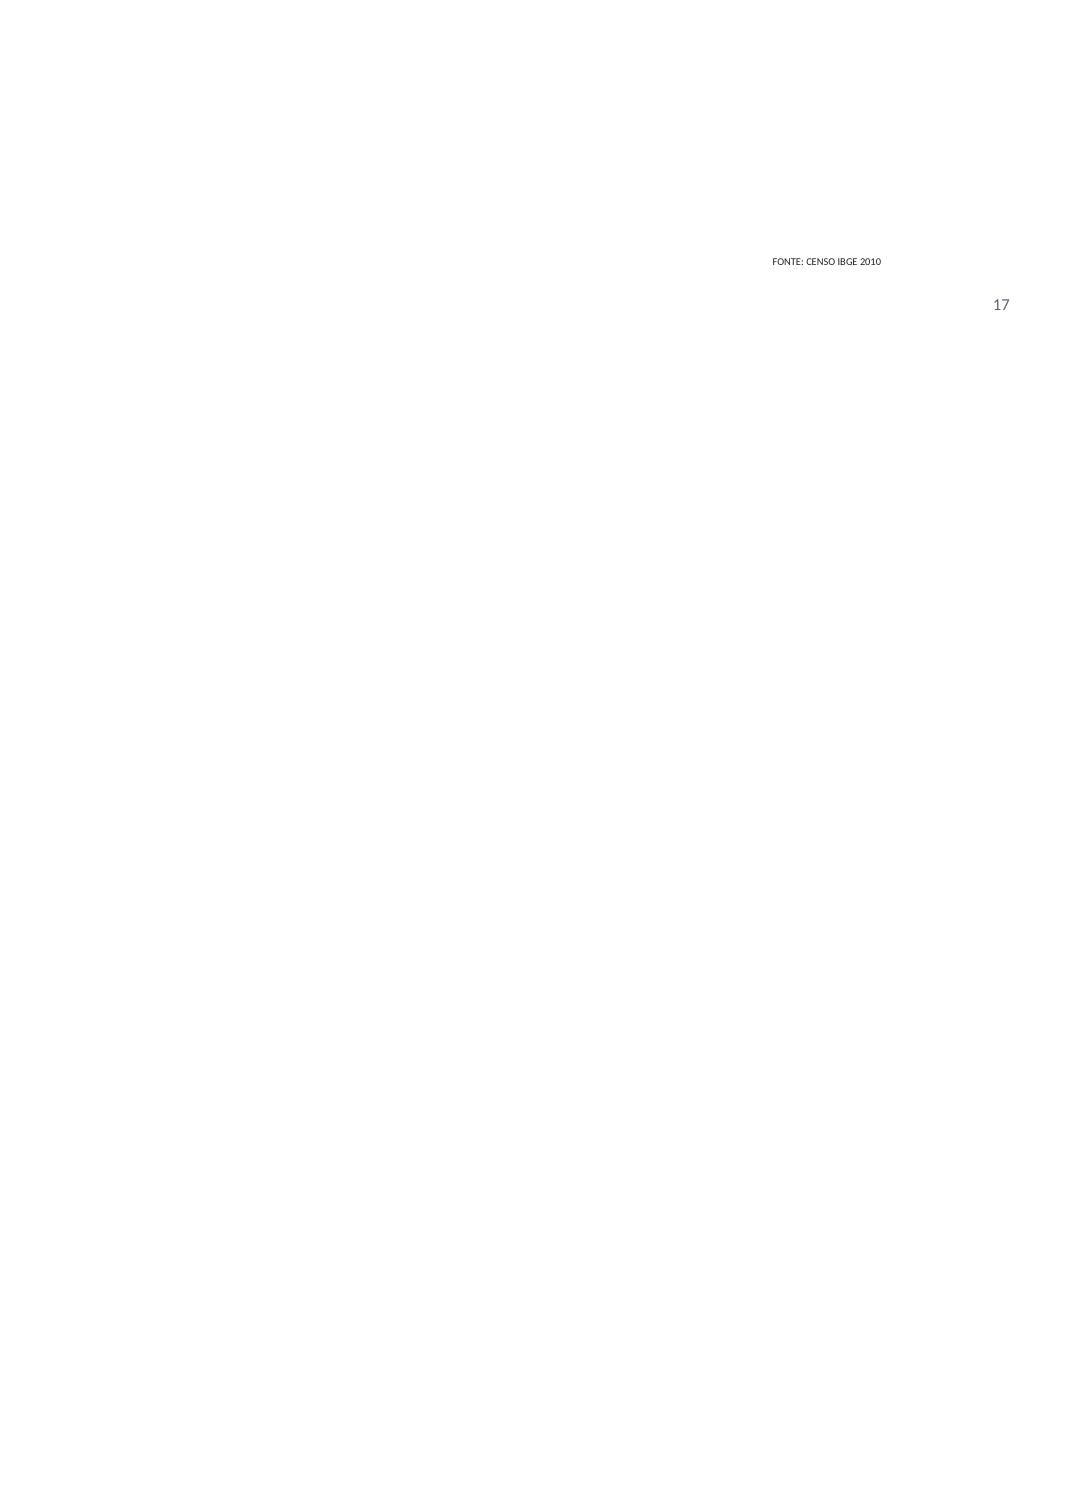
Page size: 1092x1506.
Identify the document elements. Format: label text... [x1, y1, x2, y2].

text 17 [159, 294, 1009, 314]
text FONTE: CENSO IBGE 2010 [159, 255, 881, 267]
